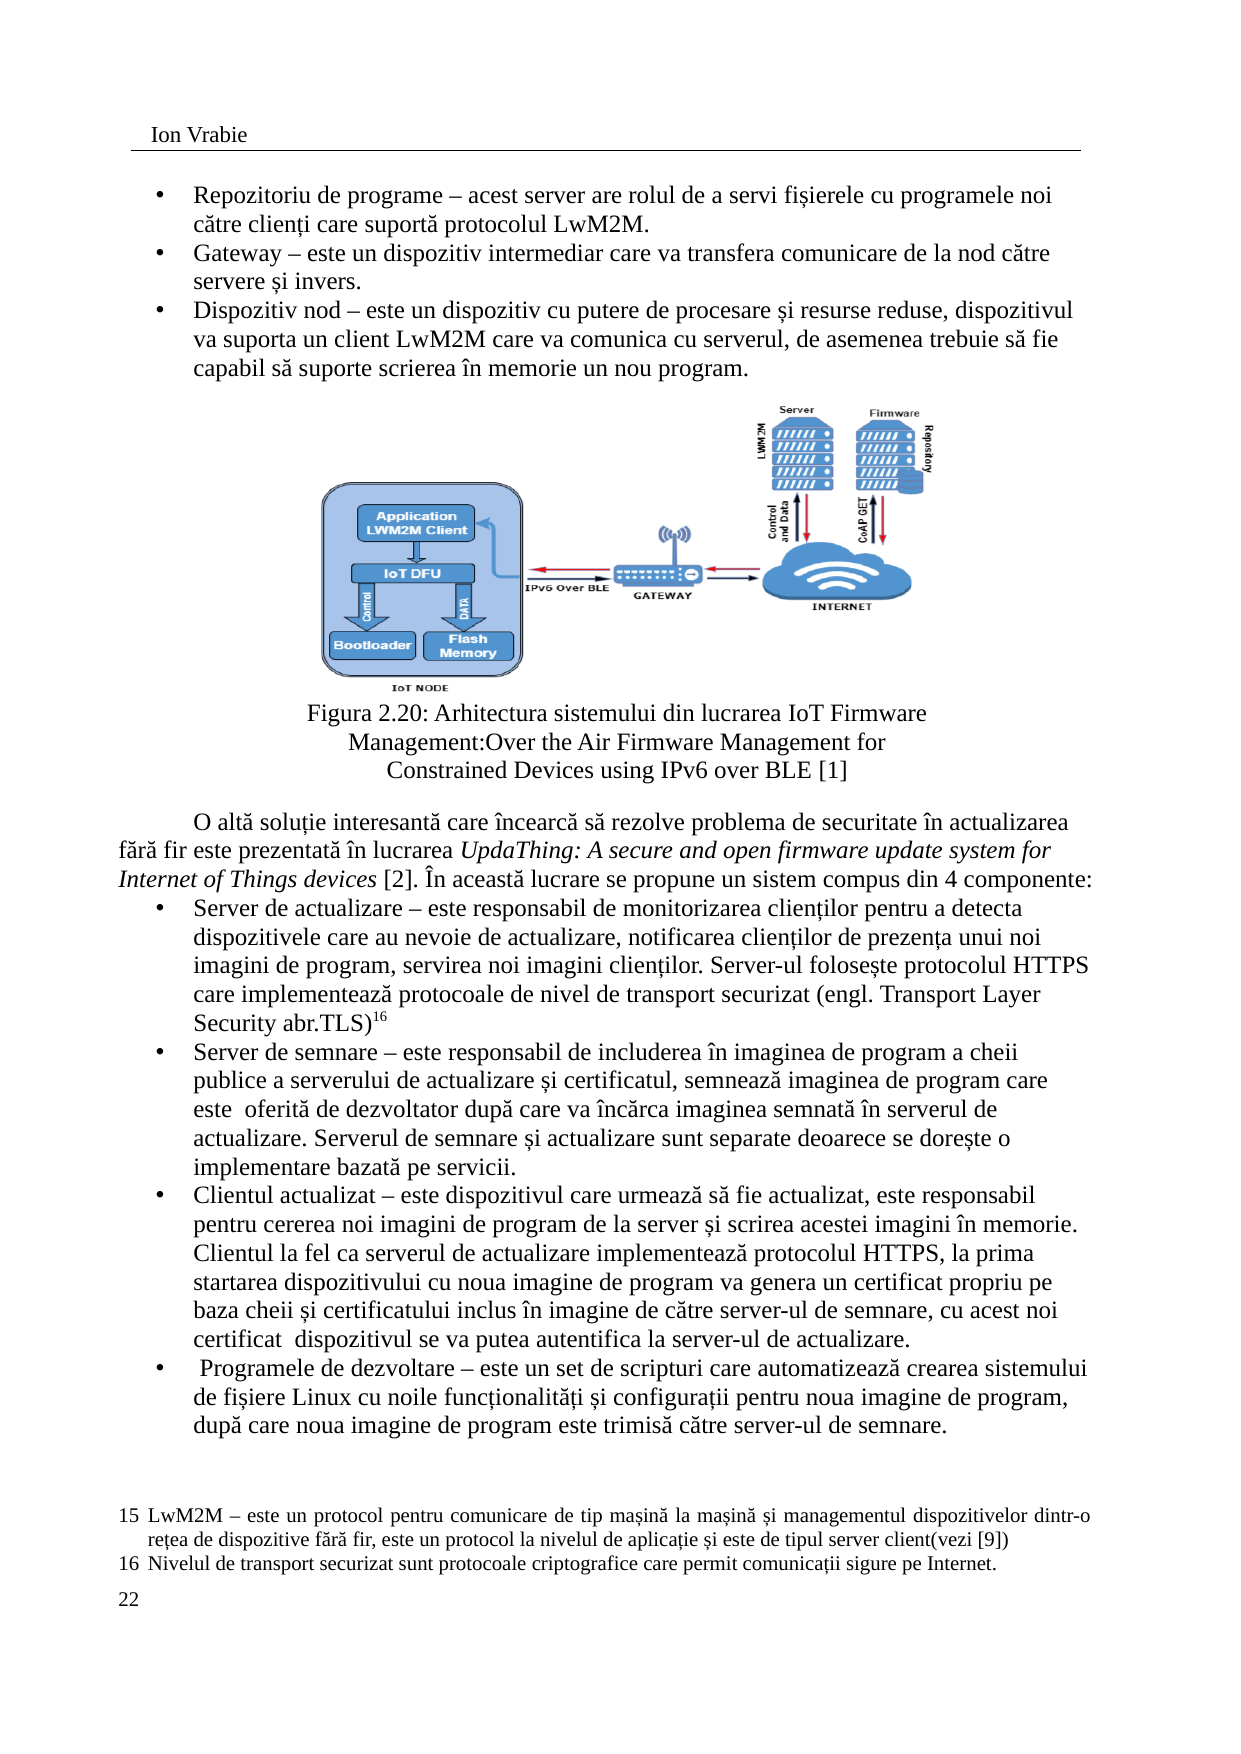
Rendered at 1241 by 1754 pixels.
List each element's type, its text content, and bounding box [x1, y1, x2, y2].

list Nivelul de transport securizat sunt protocoale criptografice care permit comunicații sigure pe Internet. [118, 1551, 1093, 1575]
list Gateway – este un dispozitiv intermediar care va transfera comunicare de la nod către servere și invers. [156, 238, 1093, 295]
list [287, 784, 947, 795]
list Clientul actualizat – este dispozitivul care urmează să fie actualizat, este responsabil pentru cererea noi imagini de program de la server și scrirea acestei imagini în memorie. Clientul la fel ca serverul de actualizare implementează protocolul HTTPS, la prima startarea dispozitivului cu noua imagine de program va genera un certificat propriu pe baza cheii și certificatului inclus în imagine de către server-ul de semnare, cu acest noi certificat dispozitivul se va putea autentifica la server-ul de actualizare. [156, 1180, 1093, 1353]
list Repozitoriu de programe – acest server are rolul de a servi fișierele cu programele noi către clienți care suportă protocolul LwM2M. [156, 180, 1093, 238]
list Dispozitiv nod – este un dispozitiv cu putere de procesare și resurse reduse, dispozitivul va suporta un client LwM2M care va comunica cu serverul, de asemenea trebuie să fie capabil să suporte scrierea în memorie un nou program. [156, 295, 1093, 381]
list LwM2M – este un protocol pentru comunicare de tip mașină la mașină și managementul dispozitivelor dintr-o rețea de dispozitive fără fir, este un protocol la nivelul de aplicație și este de tipul server client(vezi [9]) [118, 1503, 1093, 1551]
text O altă soluție interesantă care încearcă să rezolve problema de securitate în actualizarea fără fir este prezentată în lucrarea UpdaThing: A secure and open firmware update system for Internet of Things devices [2]. În această lucrare se propune un sistem compus din 4 componente: [118, 381, 1093, 893]
list Server de actualizare – este responsabil de monitorizarea clienților pentru a detecta dispozitivele care au nevoie de actualizare, notificarea clienților de prezența unui noi imagini de program, servirea noi imagini clienților. Server-ul folosește protocolul HTTPS care implementează protocoale de nivel de transport securizat (engl. Transport Layer Security abr.TLS) [156, 893, 1093, 1037]
list Server de semnare – este responsabil de includerea în imaginea de program a cheii publice a serverului de actualizare și certificatul, semnează imaginea de program care este oferită de dezvoltator după care va încărca imaginea semnată în serverul de actualizare. Serverul de semnare și actualizare sunt separate deoarece se dorește o implementare bazată pe servicii. [156, 1037, 1093, 1180]
picture [286, 403, 947, 693]
list Figura 2.20: Arhitectura sistemului din lucrarea IoT Firmware Management:Over the Air Firmware Management for Constrained Devices using IPv6 over BLE [1] [287, 693, 947, 784]
list Programele de dezvoltare – este un set de scripturi care automatizează crearea sistemului de fișiere Linux cu noile funcționalități și configurații pentru noua imagine de program, după care noua imagine de program este trimisă către server-ul de semnare. [156, 1353, 1093, 1439]
